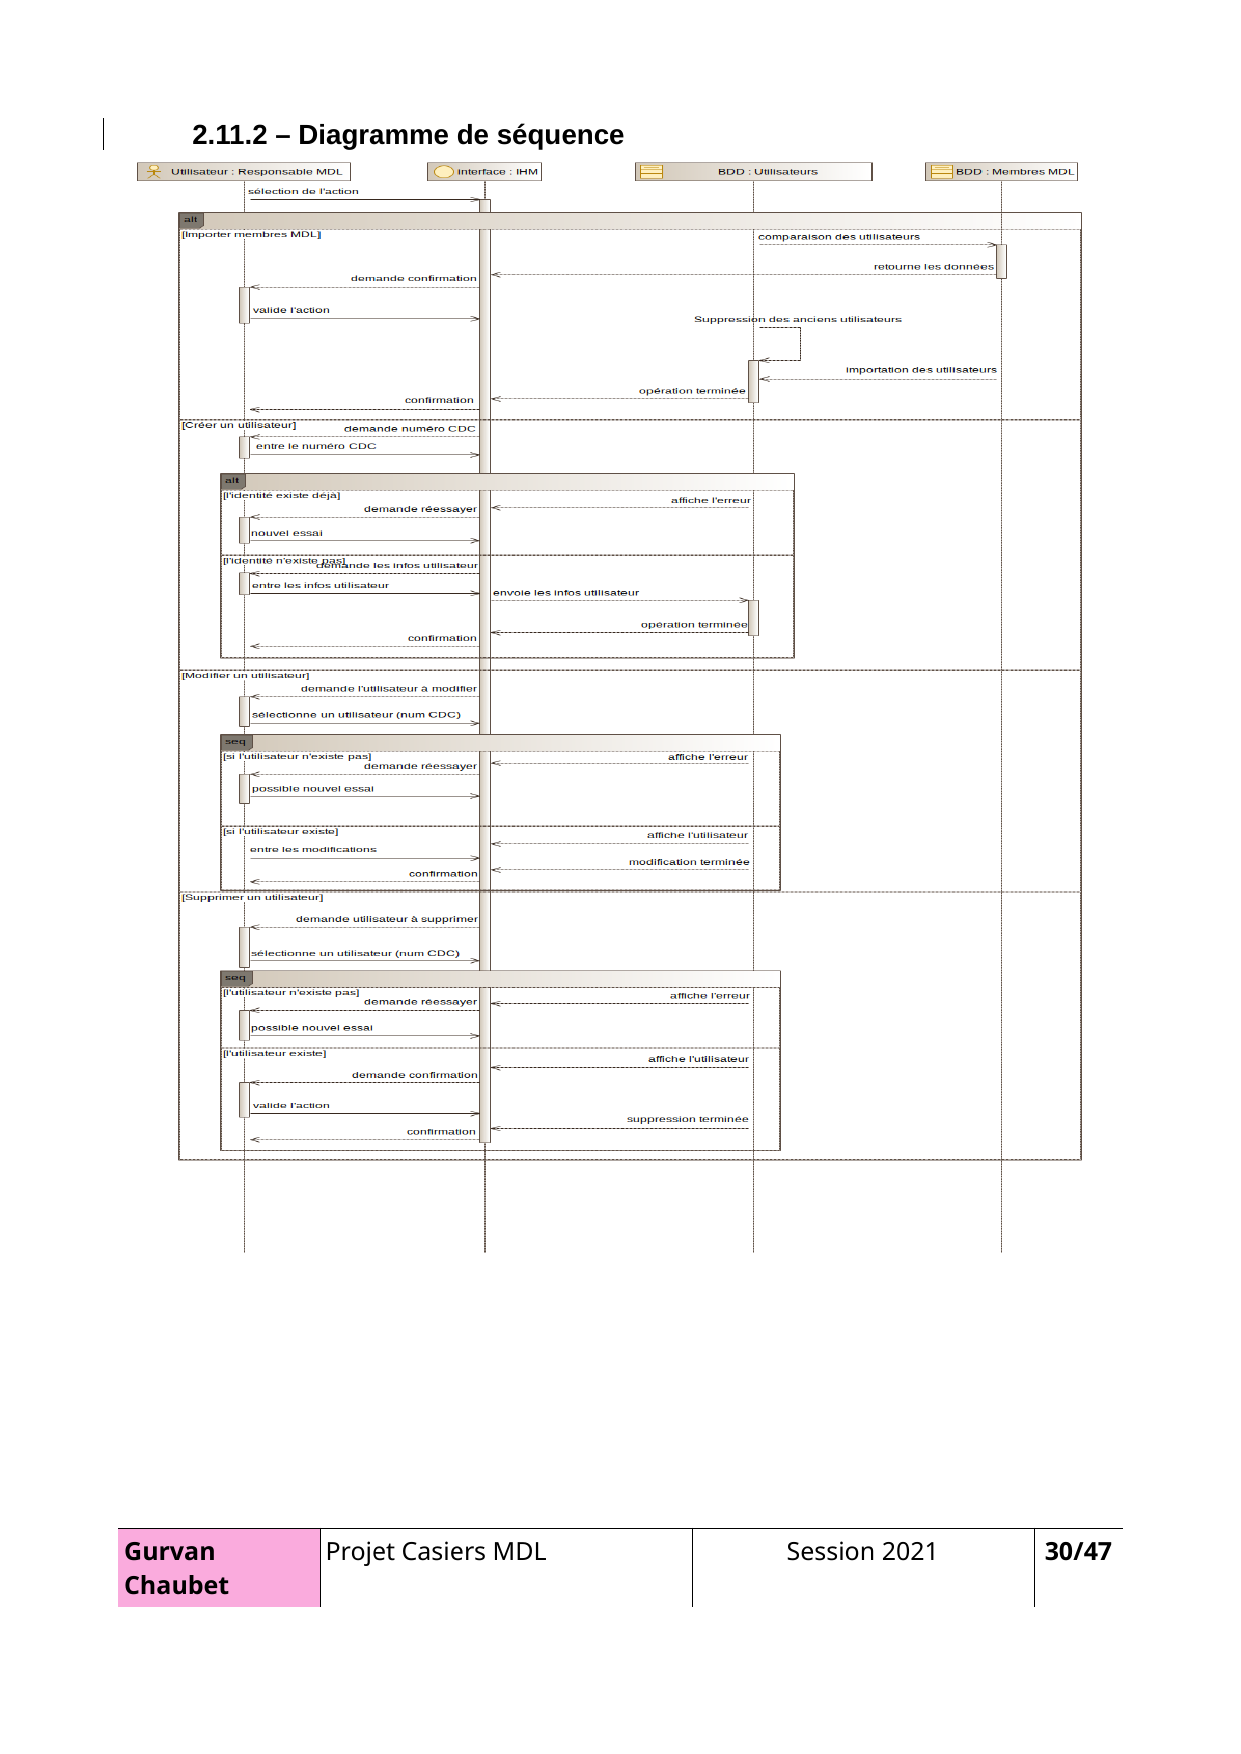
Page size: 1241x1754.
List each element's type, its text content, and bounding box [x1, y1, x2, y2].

picture [127, 156, 1093, 1259]
subtitle 2.11.2 – Diagramme de séquence [118, 118, 1122, 150]
